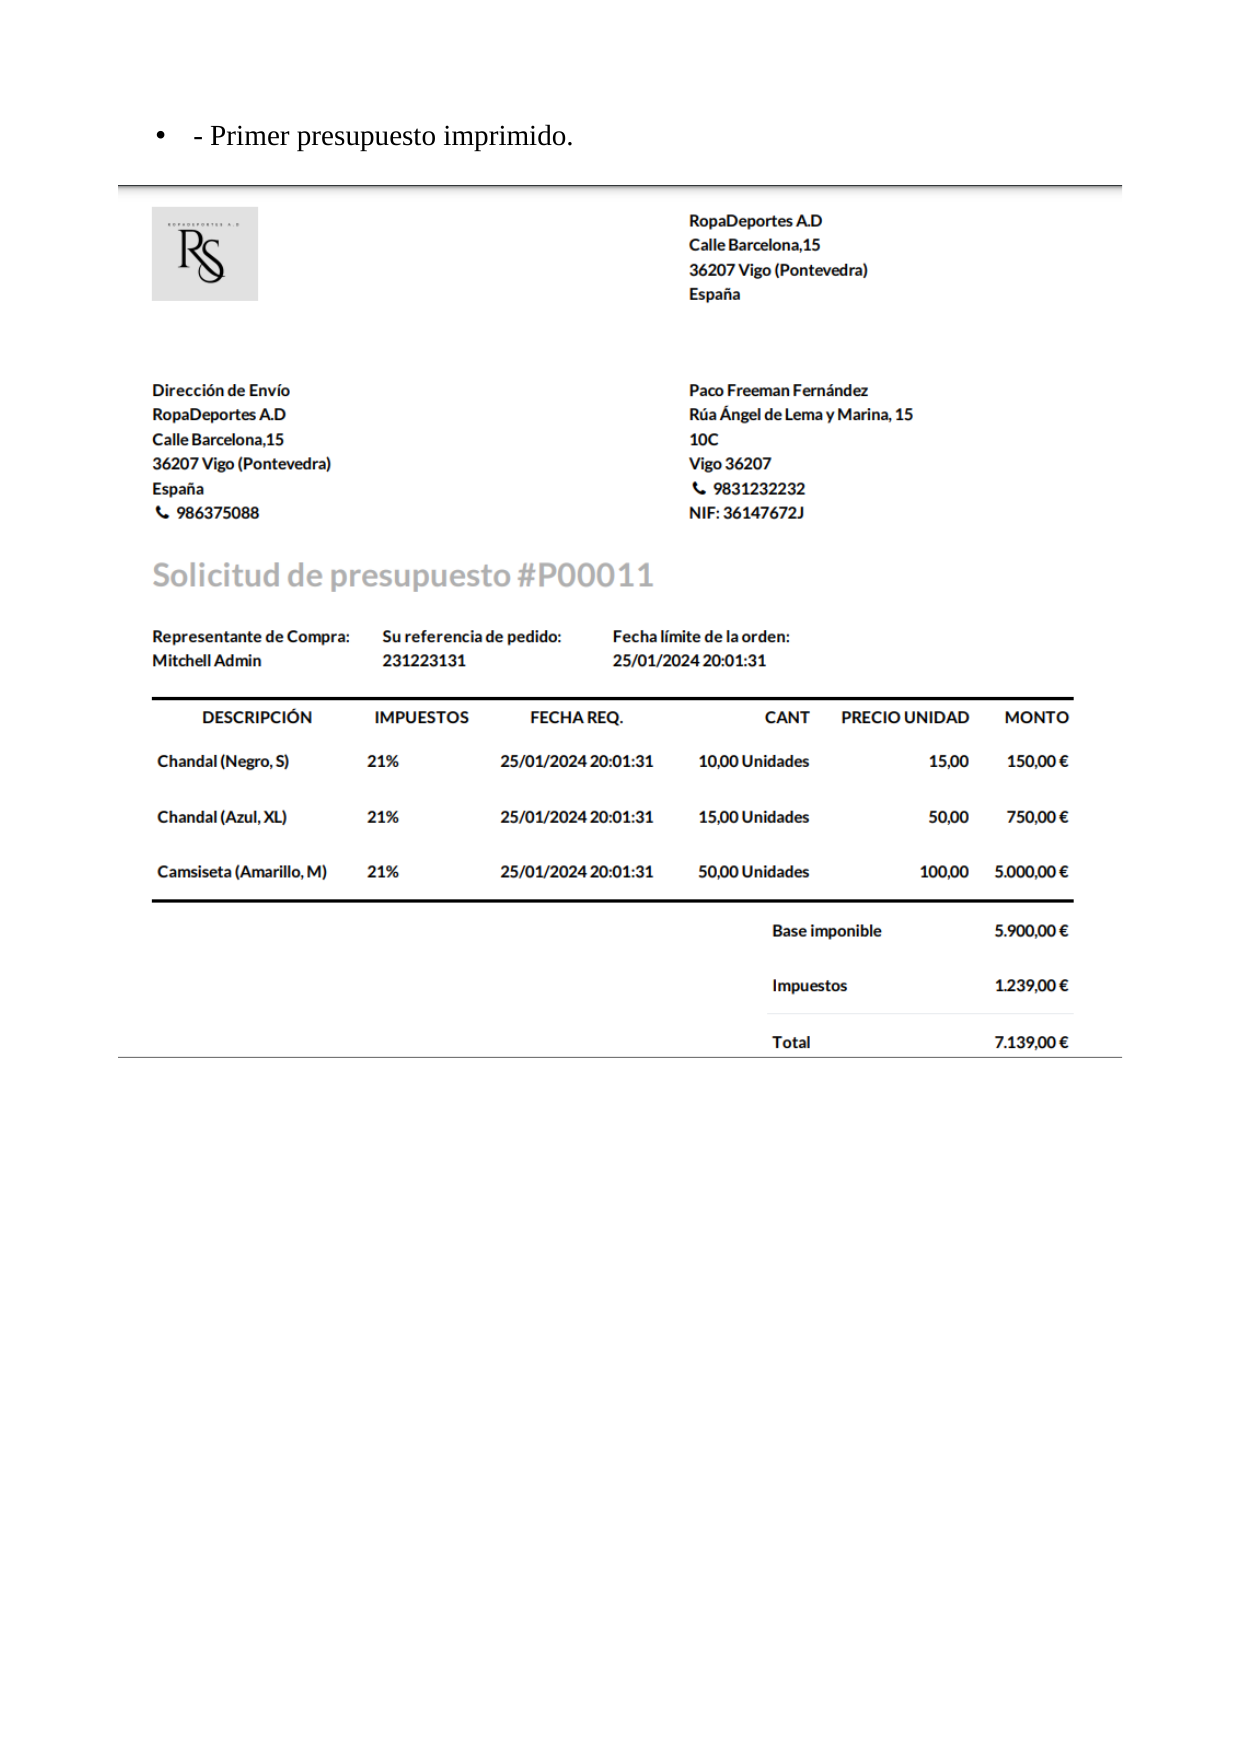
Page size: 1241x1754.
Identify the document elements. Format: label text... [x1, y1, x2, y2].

picture [118, 185, 1123, 1058]
list - Primer presupuesto imprimido. [156, 118, 1122, 152]
